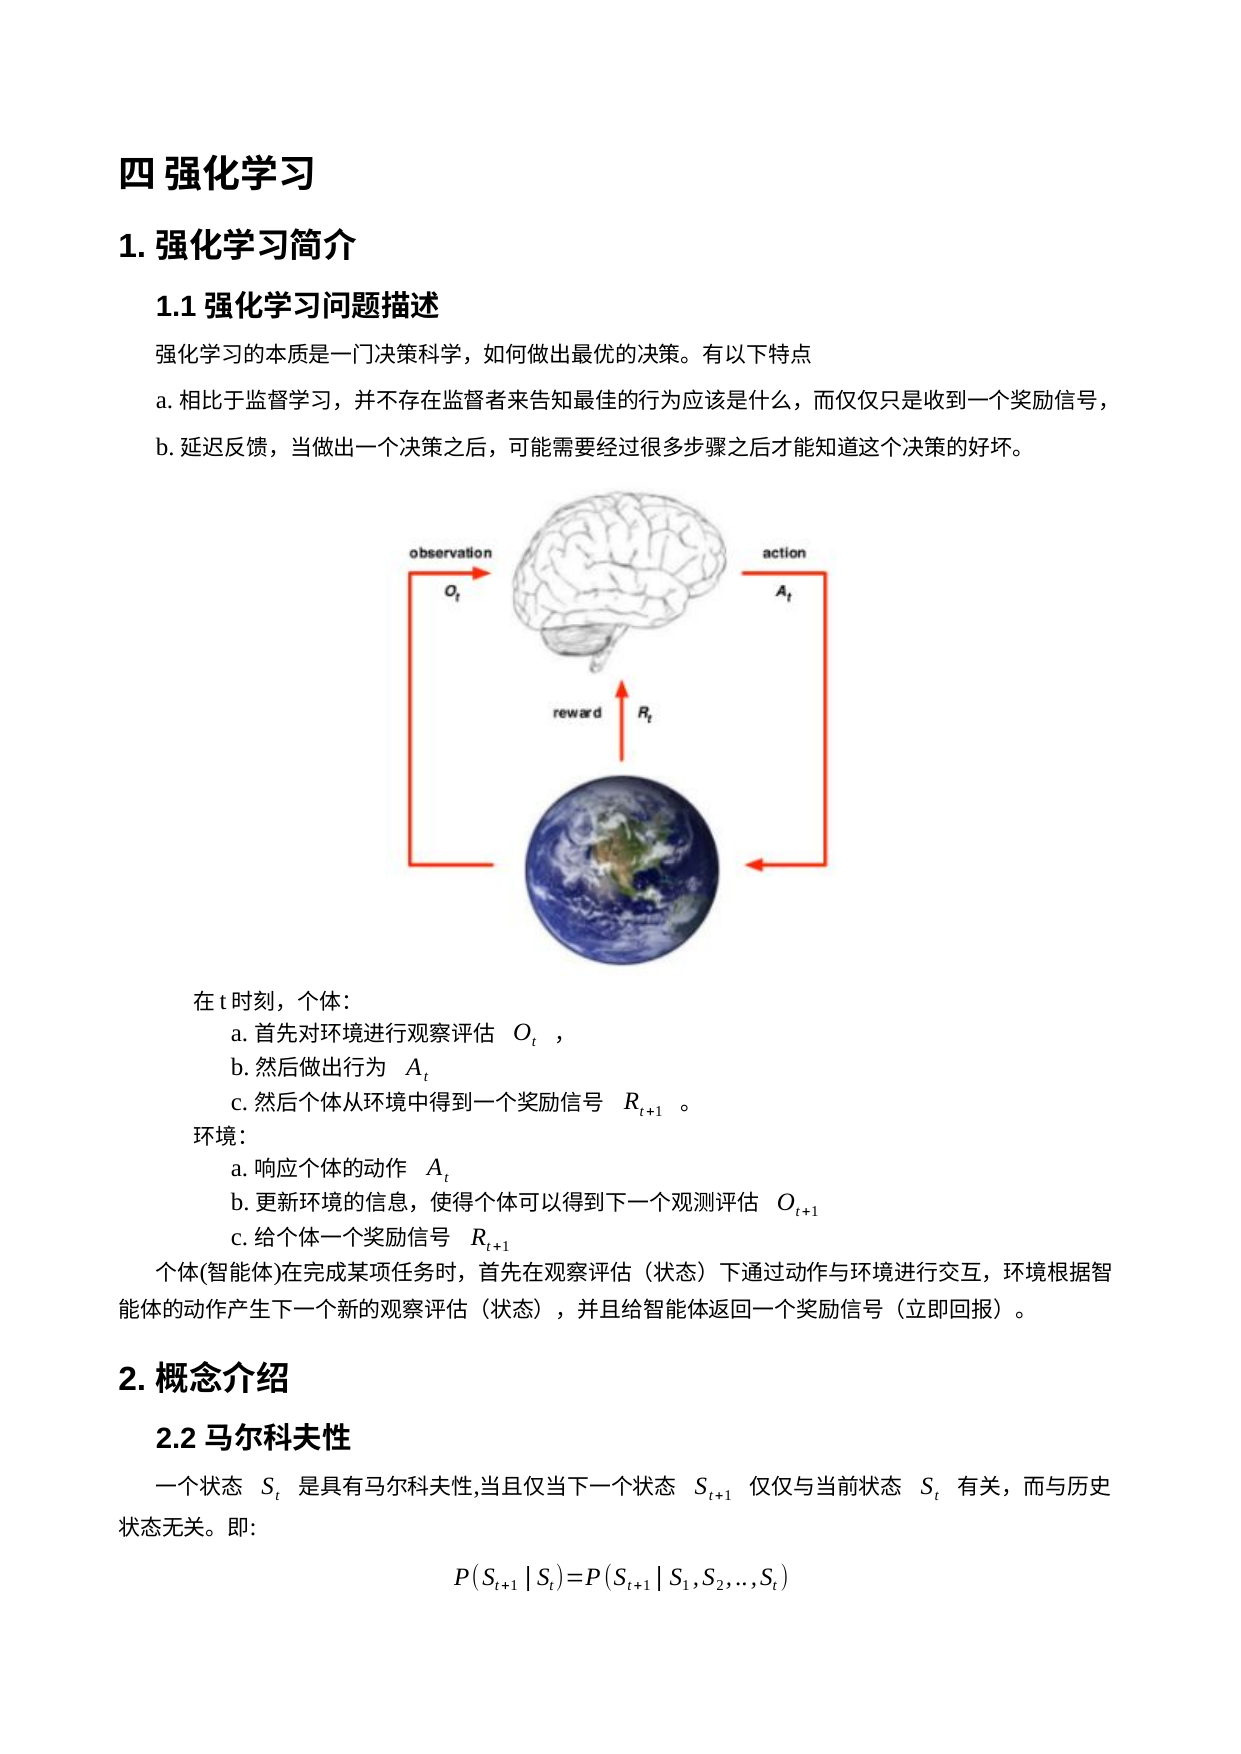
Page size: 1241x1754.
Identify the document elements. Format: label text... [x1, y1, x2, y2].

text b. 延迟反馈，当做出一个决策之后，可能需要经过很多步骤之后才能知道这个决策的好坏。 [118, 429, 1122, 461]
text 一个状态是具有马尔科夫性,当且仅当下一个状态仅仅与当前状态有关，而与历史状态无关。即: [118, 1469, 1122, 1542]
text c. 然后个体从环境中得到一个奖励信号。 [192, 1085, 1122, 1119]
subtitle 四 强化学习 [118, 143, 1122, 198]
subtitle 2. 概念介绍 [118, 1351, 1122, 1400]
picture [385, 476, 855, 984]
text b. 更新环境的信息，使得个体可以得到下一个观测评估 [118, 1185, 1122, 1220]
text a. 相比于监督学习，并不存在监督者来告知最佳的行为应该是什么，而仅仅只是收到一个奖励信号， [118, 383, 1122, 415]
text c. 给个体一个奖励信号 [118, 1220, 1122, 1254]
text a. 响应个体的动作 [118, 1151, 1122, 1185]
text 强化学习的本质是一门决策科学，如何做出最优的决策。有以下特点 [118, 337, 1122, 369]
text 环境： [118, 1119, 1122, 1151]
subtitle 2.2 马尔科夫性 [118, 1414, 1122, 1457]
subtitle 1. 强化学习简介 [118, 219, 1122, 267]
subtitle 1.1 强化学习问题描述 [118, 282, 1122, 324]
text a. 首先对环境进行观察评估， [192, 1016, 1122, 1050]
text 个体(智能体)在完成某项任务时，首先在观察评估（状态）下通过动作与环境进行交互，环境根据智能体的动作产生下一个新的观察评估（状态），并且给智能体返回一个奖励信号（立即回报）。 [118, 1254, 1122, 1324]
text b. 然后做出行为 [192, 1050, 1122, 1085]
text 在t时刻，个体： [118, 476, 1122, 1016]
